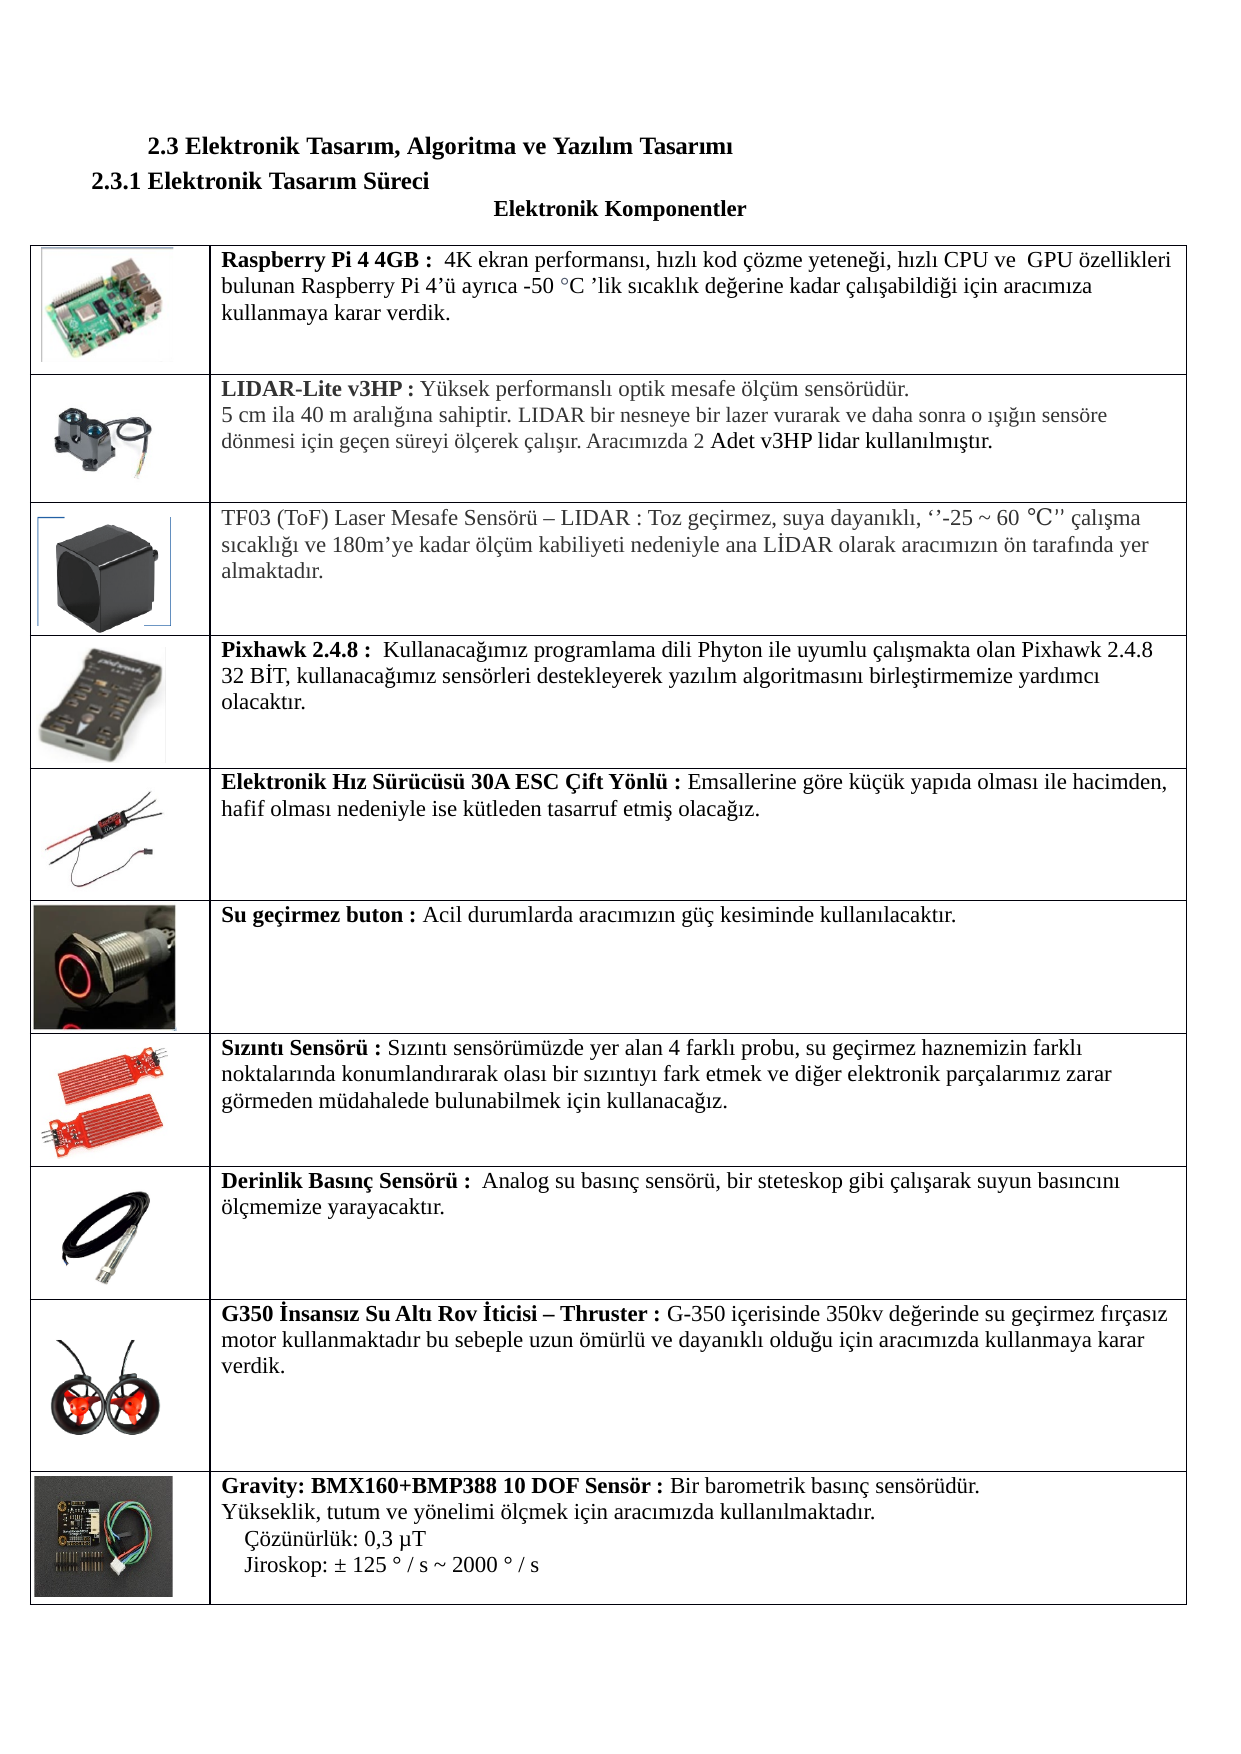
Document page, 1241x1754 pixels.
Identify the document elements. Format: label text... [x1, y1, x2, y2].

table_cell [31, 375, 209, 502]
table_header Raspberry Pi 4 4GB : 4K ekran performansı, hızlı kod çözme yeteneği, hızlı CPU ve GPU özellikleri bulunan Raspberry Pi 4’ü ayrıca -50 °C ’lik sıcaklık değerine kadar çalışabildiği için aracımıza kullanmaya karar verdik. [211, 246, 1186, 373]
table_cell [31, 1472, 209, 1604]
table_cell Gravity: BMX160+BMP388 10 DOF Sensör : Bir barometrik basınç sensörüdür. Yükseklik, tutum ve yönelimi ölçmek için aracımızda kullanılmaktadır. Çözünürlük: 0,3 µT Jiroskop: ± 125 ° / s ~ 2000 ° / s [211, 1472, 1186, 1604]
table_cell [31, 769, 209, 900]
picture [41, 247, 174, 362]
table_cell G350 İnsansız Su Altı Rov İticisi – Thruster : G-350 içerisinde 350kv değerinde su geçirmez fırçasız motor kullanmaktadır bu sebeple uzun ömürlü ve dayanıklı olduğu için aracımızda kullanmaya karar verdik. [211, 1300, 1186, 1471]
subtitle Elektronik Tasarım Süreci [91, 166, 1198, 195]
text Elektronik Komponentler [42, 195, 1198, 221]
table_cell [31, 1300, 209, 1471]
table_cell TF03 (ToF) Laser Mesafe Sensörü – LIDAR : Toz geçirmez, suya dayanıklı, ‘’-25 ~ 60 ℃’’ çalışma sıcaklığı ve 180m’ye kadar ölçüm kabiliyeti nedeniyle ana LİDAR olarak aracımızın ön tarafında yer almaktadır. [211, 503, 1186, 634]
table_cell Derinlik Basınç Sensörü : Analog su basınç sensörü, bir steteskop gibi çalışarak suyun basıncını ölçmemize yarayacaktır. [211, 1167, 1186, 1299]
table_cell Su geçirmez buton : Acil durumlarda aracımızın güç kesiminde kullanılacaktır. [211, 901, 1186, 1033]
table_cell [31, 1167, 209, 1299]
table_header [31, 248, 209, 373]
table_cell [31, 636, 209, 767]
subtitle Elektronik Tasarım, Algoritma ve Yazılım Tasarımı [147, 131, 1198, 159]
picture [40, 1179, 166, 1295]
table_cell [31, 901, 209, 1033]
table_cell Pixhawk 2.4.8 : Kullanacağımız programlama dili Phyton ile uyumlu çalışmakta olan Pixhawk 2.4.8 32 BİT, kullanacağımız sensörleri destekleyerek yazılım algoritmasını birleştirmemize yardımcı olacaktır. [211, 636, 1186, 767]
picture [41, 770, 169, 899]
table_cell Sızıntı Sensörü : Sızıntı sensörümüzde yer alan 4 farklı probu, su geçirmez haznemizin farklı noktalarında konumlandırarak olası bir sızıntıyı fark etmek ve diğer elektronik parçalarımız zarar görmeden müdahalede bulunabilmek için kullanacağız. [211, 1034, 1186, 1166]
table_cell Elektronik Hız Sürücüsü 30A ESC Çift Yönlü : Emsallerine göre küçük yapıda olması ile hacimden, hafif olması nedeniyle ise kütleden tasarruf etmiş olacağız. [211, 769, 1186, 900]
picture [33, 514, 174, 633]
table_cell [31, 1159, 209, 1166]
picture [40, 1047, 168, 1159]
picture [43, 380, 161, 498]
picture [31, 902, 177, 1031]
table_cell [31, 1034, 209, 1158]
picture [34, 1476, 173, 1597]
table_cell [31, 503, 209, 634]
table_cell LIDAR-Lite v3HP : Yüksek performanslı optik mesafe ölçüm sensörüdür. 5 cm ila 40 m aralığına sahiptir. LIDAR bir nesneye bir lazer vurarak ve daha sonra o ışığın sensöre dönmesi için geçen süreyi ölçerek çalışır. Aracımızda 2 Adet v3HP lidar kullanılmıştır. [211, 375, 1186, 502]
picture [38, 1326, 169, 1462]
picture [36, 647, 166, 763]
